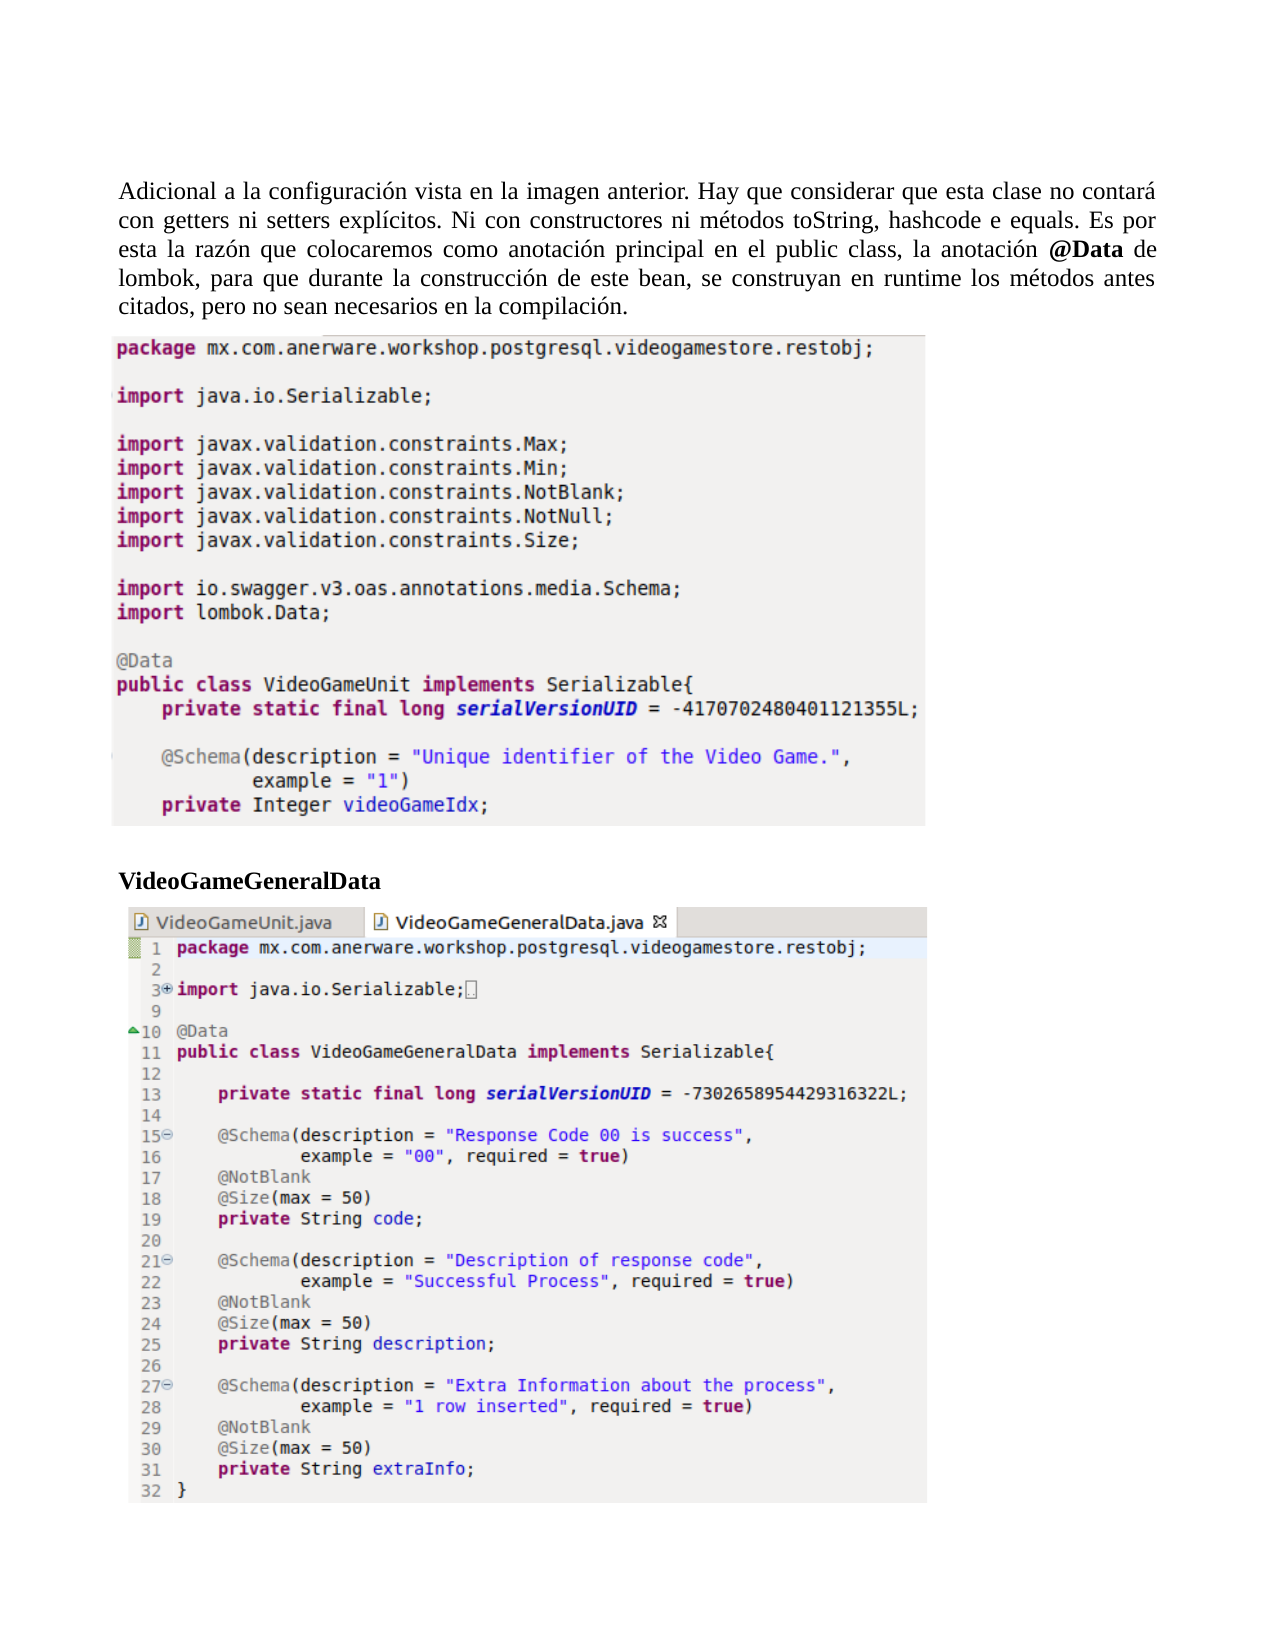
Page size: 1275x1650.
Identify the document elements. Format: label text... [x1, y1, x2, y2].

picture [128, 907, 928, 1503]
text Adicional a la configuración vista en la imagen anterior. Hay que considerar que esta clase no contará con getters ni setters explícitos. Ni con constructores ni métodos toString, hashcode e equals. Es por esta la razón que colocaremos como anotación principal en el public class, la anotación @Data de lombok, para que durante la construcción de este bean, se construyan en runtime los métodos antes citados, pero no sean necesarios en la compilación. [118, 176, 1157, 320]
text VideoGameGeneralData [118, 866, 1157, 895]
picture [111, 335, 926, 826]
